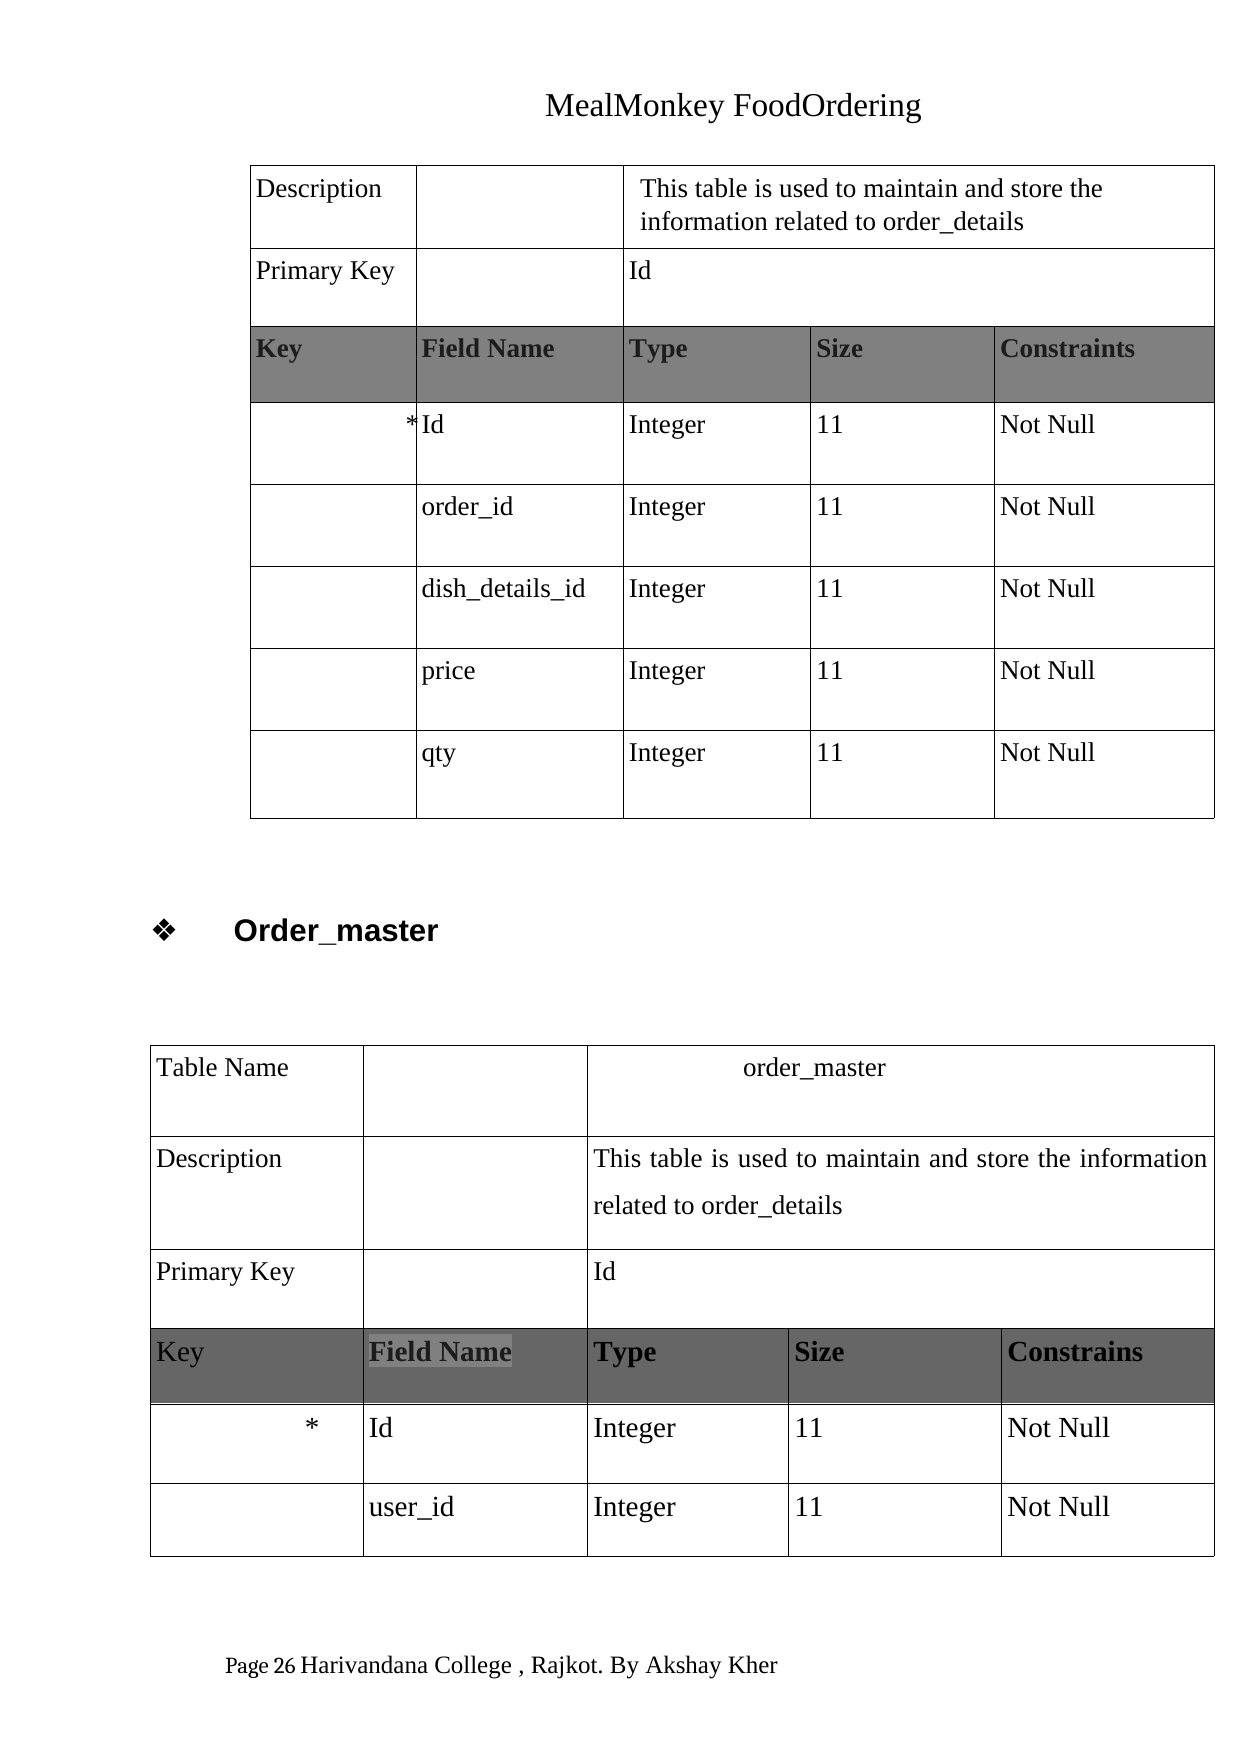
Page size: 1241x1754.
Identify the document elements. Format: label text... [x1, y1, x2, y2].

table_cell Description [251, 166, 416, 247]
table_cell 11 [811, 731, 994, 818]
table_cell Key [251, 327, 416, 402]
table_cell Key [151, 1329, 363, 1403]
table_cell Id [364, 1405, 587, 1482]
text ❖ Order_master [150, 908, 1214, 951]
table_cell Primary Key [251, 249, 416, 326]
table_cell Size [811, 327, 994, 402]
table_cell Not Null [1002, 1405, 1214, 1482]
table_cell [364, 1250, 587, 1327]
table_cell Field Name [364, 1329, 587, 1403]
table_cell Description [151, 1137, 363, 1249]
table_cell Type [624, 327, 810, 402]
table_cell Primary Key [151, 1250, 363, 1327]
table_cell Id [624, 249, 1214, 326]
table_cell Constraints [995, 327, 1214, 402]
table_cell [251, 649, 416, 730]
table_cell 11 [811, 567, 994, 648]
table_cell 11 [811, 649, 994, 730]
table_cell [417, 249, 623, 326]
table_cell Not Null [995, 731, 1214, 818]
table_cell Id [588, 1250, 1214, 1327]
table_header Table Name [151, 1046, 363, 1136]
table_cell Type [588, 1329, 788, 1403]
table_cell Not Null [995, 485, 1214, 566]
table_cell 11 [789, 1484, 1001, 1556]
table_cell [251, 485, 416, 566]
table_cell [251, 567, 416, 648]
table_cell This table is used to maintain and store the information related to order_details [624, 166, 1214, 247]
table_cell Not Null [995, 649, 1214, 730]
table_cell [251, 731, 416, 818]
table_cell [364, 1137, 587, 1249]
table_cell Field Name [417, 327, 623, 402]
table_cell * [251, 403, 416, 484]
table_cell Not Null [995, 403, 1214, 484]
table_cell order_id [417, 485, 623, 566]
table_header order_master [588, 1046, 1214, 1136]
table_cell 11 [811, 485, 994, 566]
table_cell qty [417, 731, 623, 818]
table_cell Id [417, 403, 623, 484]
table_cell Integer [624, 567, 810, 648]
table_cell price [417, 649, 623, 730]
table_cell 11 [789, 1405, 1001, 1482]
table_cell Integer [588, 1405, 788, 1482]
table_header [364, 1046, 587, 1136]
table_cell Not Null [1002, 1484, 1214, 1556]
table_cell This table is used to maintain and store the information related to order_details [588, 1137, 1214, 1249]
table_cell [417, 166, 623, 247]
table_cell Integer [624, 649, 810, 730]
table_cell [151, 1484, 363, 1556]
table_cell 11 [811, 403, 994, 484]
table_cell Integer [624, 485, 810, 566]
table_cell Not Null [995, 567, 1214, 648]
table_cell Integer [624, 731, 810, 818]
table_cell Size [789, 1329, 1001, 1403]
table_cell Integer [588, 1484, 788, 1556]
table_cell user_id [364, 1484, 587, 1556]
table_cell * [151, 1405, 363, 1482]
table_cell Integer [624, 403, 810, 484]
table_cell dish_details_id [417, 567, 623, 648]
table_cell Constrains [1002, 1329, 1214, 1403]
